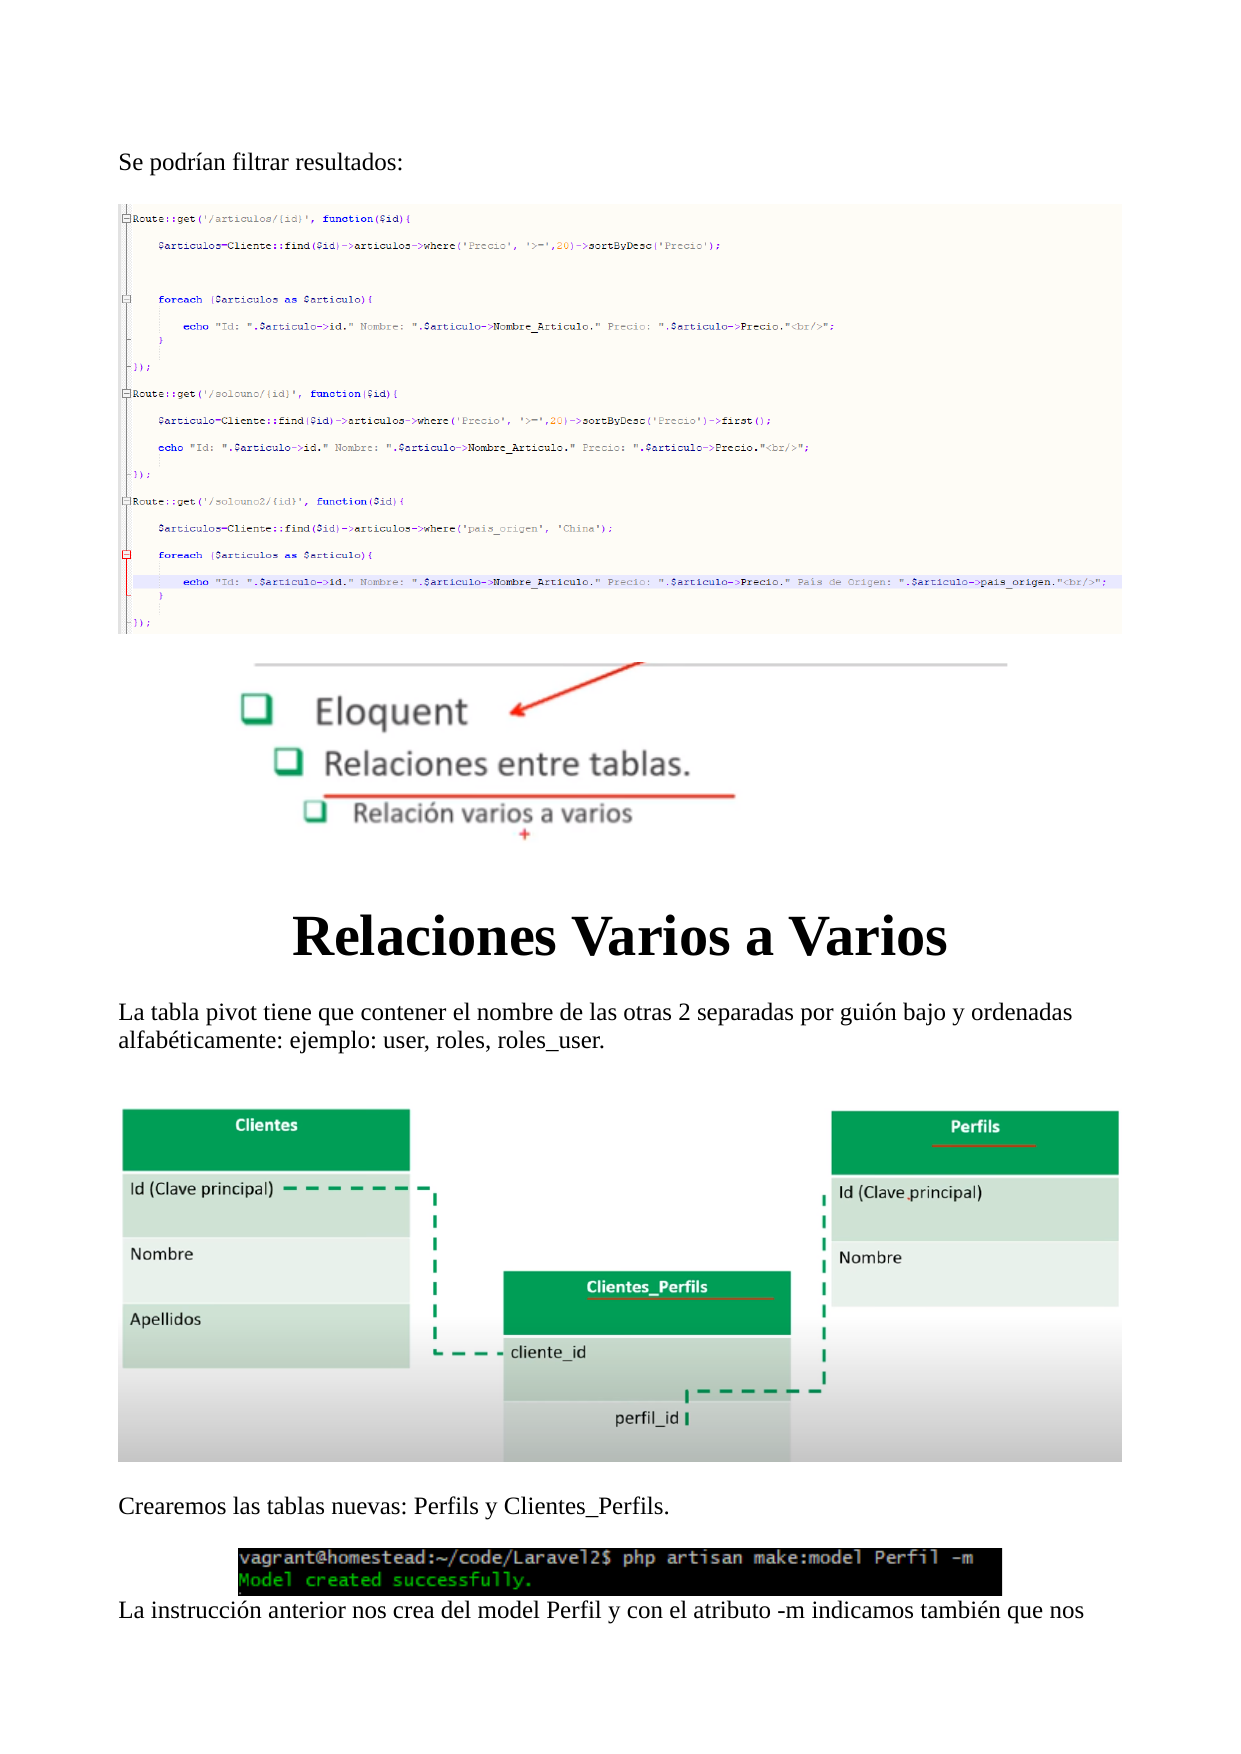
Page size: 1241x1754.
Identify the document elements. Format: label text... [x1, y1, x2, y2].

picture [118, 1082, 1122, 1462]
text Se podrían filtrar resultados: [118, 147, 1122, 176]
text La instrucción anterior nos crea del model Perfil y con el atributo -m indicamos también que nos [118, 1548, 1122, 1624]
picture [232, 662, 1008, 872]
text La tabla pivot tiene que contener el nombre de las otras 2 separadas por guión bajo y ordenadas alfabéticamente: ejemplo: user, roles, roles_user. [118, 997, 1122, 1054]
picture [238, 1548, 1003, 1596]
picture [118, 204, 1122, 634]
text Crearemos las tablas nuevas: Perfils y Clientes_Perfils. [118, 1491, 1122, 1519]
text Relaciones Varios a Varios [118, 901, 1122, 968]
